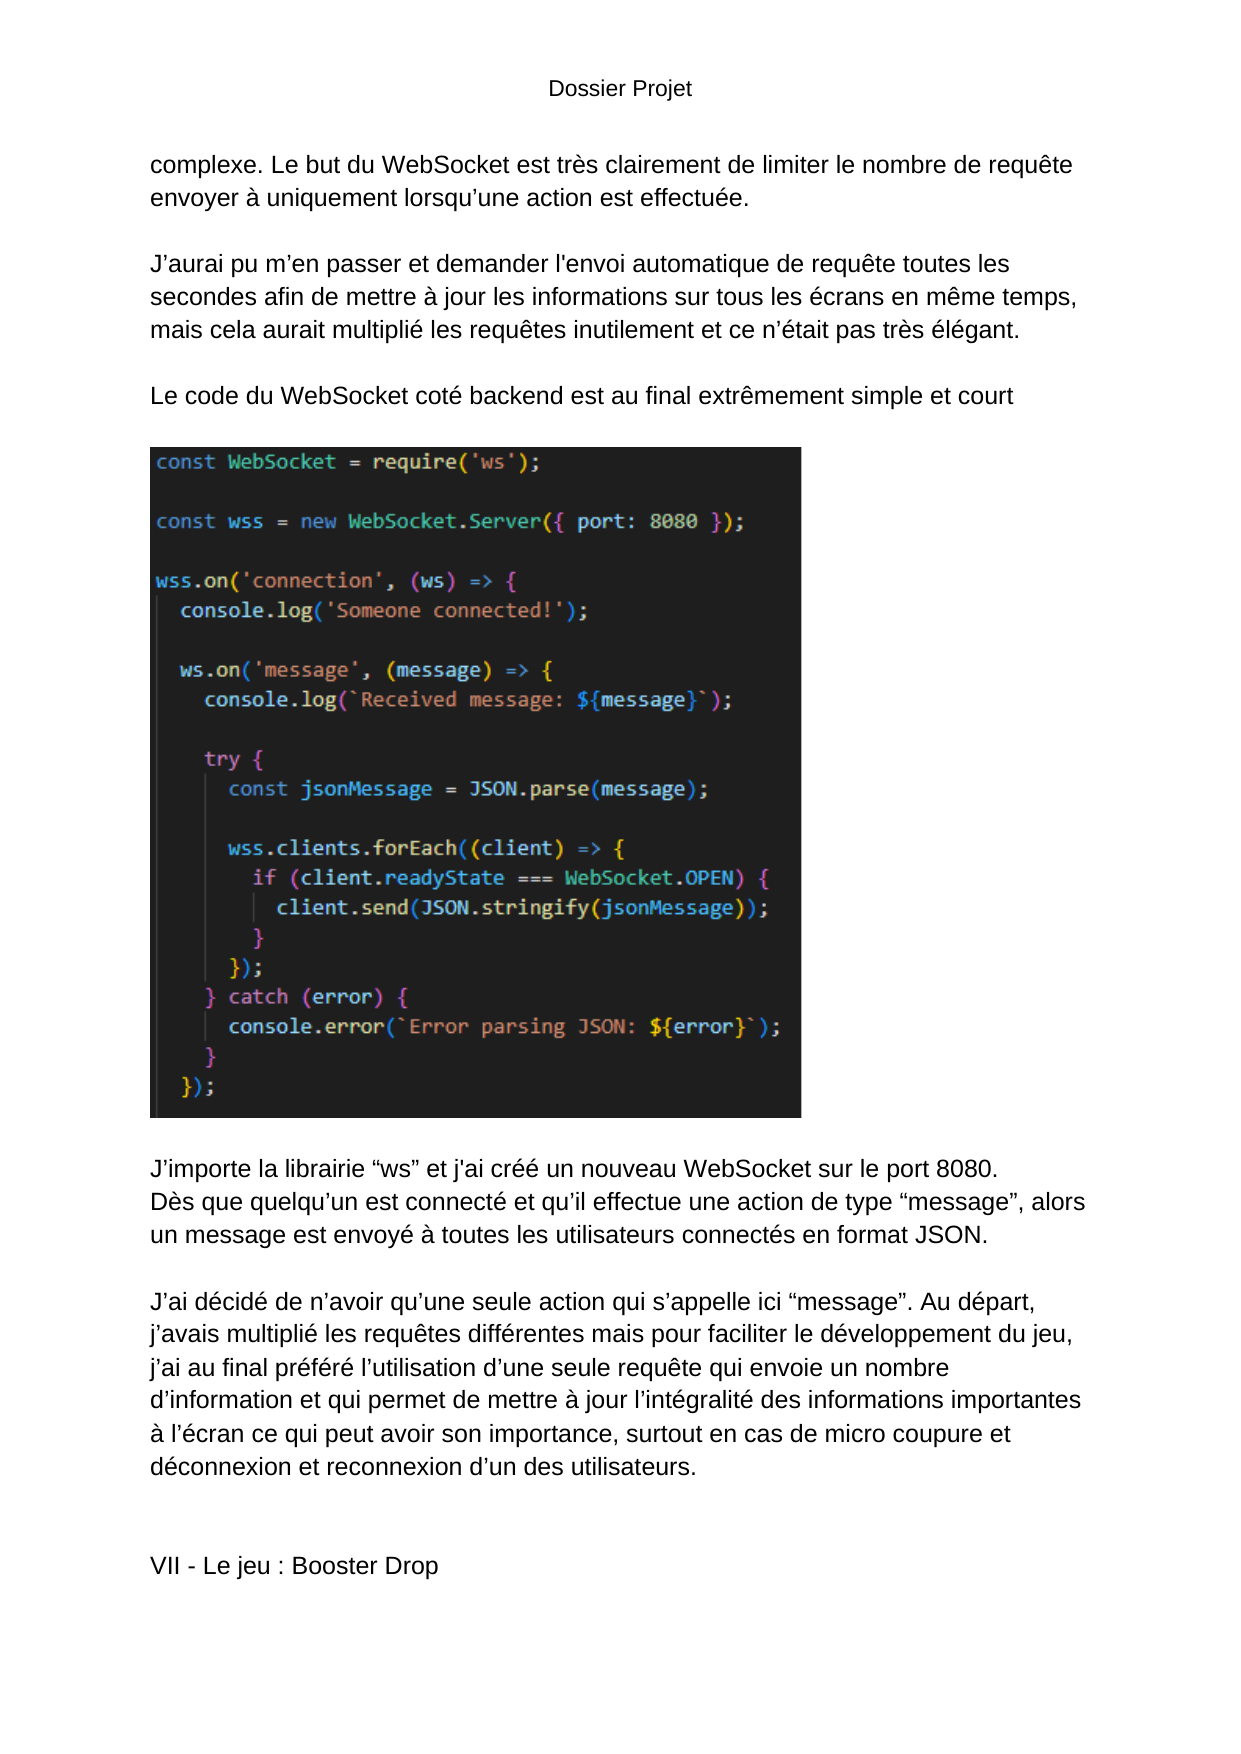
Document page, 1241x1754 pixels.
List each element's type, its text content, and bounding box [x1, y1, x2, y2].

text J’ai décidé de n’avoir qu’une seule action qui s’appelle ici “message”. Au départ, j’avais multiplié les requêtes différentes mais pour faciliter le développement du jeu, j’ai au final préféré l’utilisation d’une seule requête qui envoie un nombre d’information et qui permet de mettre à jour l’intégralité des informations importantes à l’écran ce qui peut avoir son importance, surtout en cas de micro coupure et déconnexion et reconnexion d’un des utilisateurs. [150, 1286, 1090, 1480]
picture [150, 447, 802, 1118]
text J’aurai pu m’en passer et demander l'envoi automatique de requête toutes les secondes afin de mettre à jour les informations sur tous les écrans en même temps, mais cela aurait multiplié les requêtes inutilement et ce n’était pas très élégant. [150, 249, 1090, 344]
text J’importe la librairie “ws” et j'ai créé un nouveau WebSocket sur le port 8080. [150, 1154, 1090, 1183]
text Dès que quelqu’un est connecté et qu’il effectue une action de type “message”, alors un message est envoyé à toutes les utilisateurs connectés en format JSON. [150, 1187, 1090, 1249]
text VII - Le jeu : Booster Drop [150, 1551, 1090, 1579]
text Le code du WebSocket coté backend est au final extrêmement simple et court [150, 381, 1090, 410]
text complexe. Le but du WebSocket est très clairement de limiter le nombre de requête envoyer à uniquement lorsqu’une action est effectuée. [150, 150, 1090, 212]
